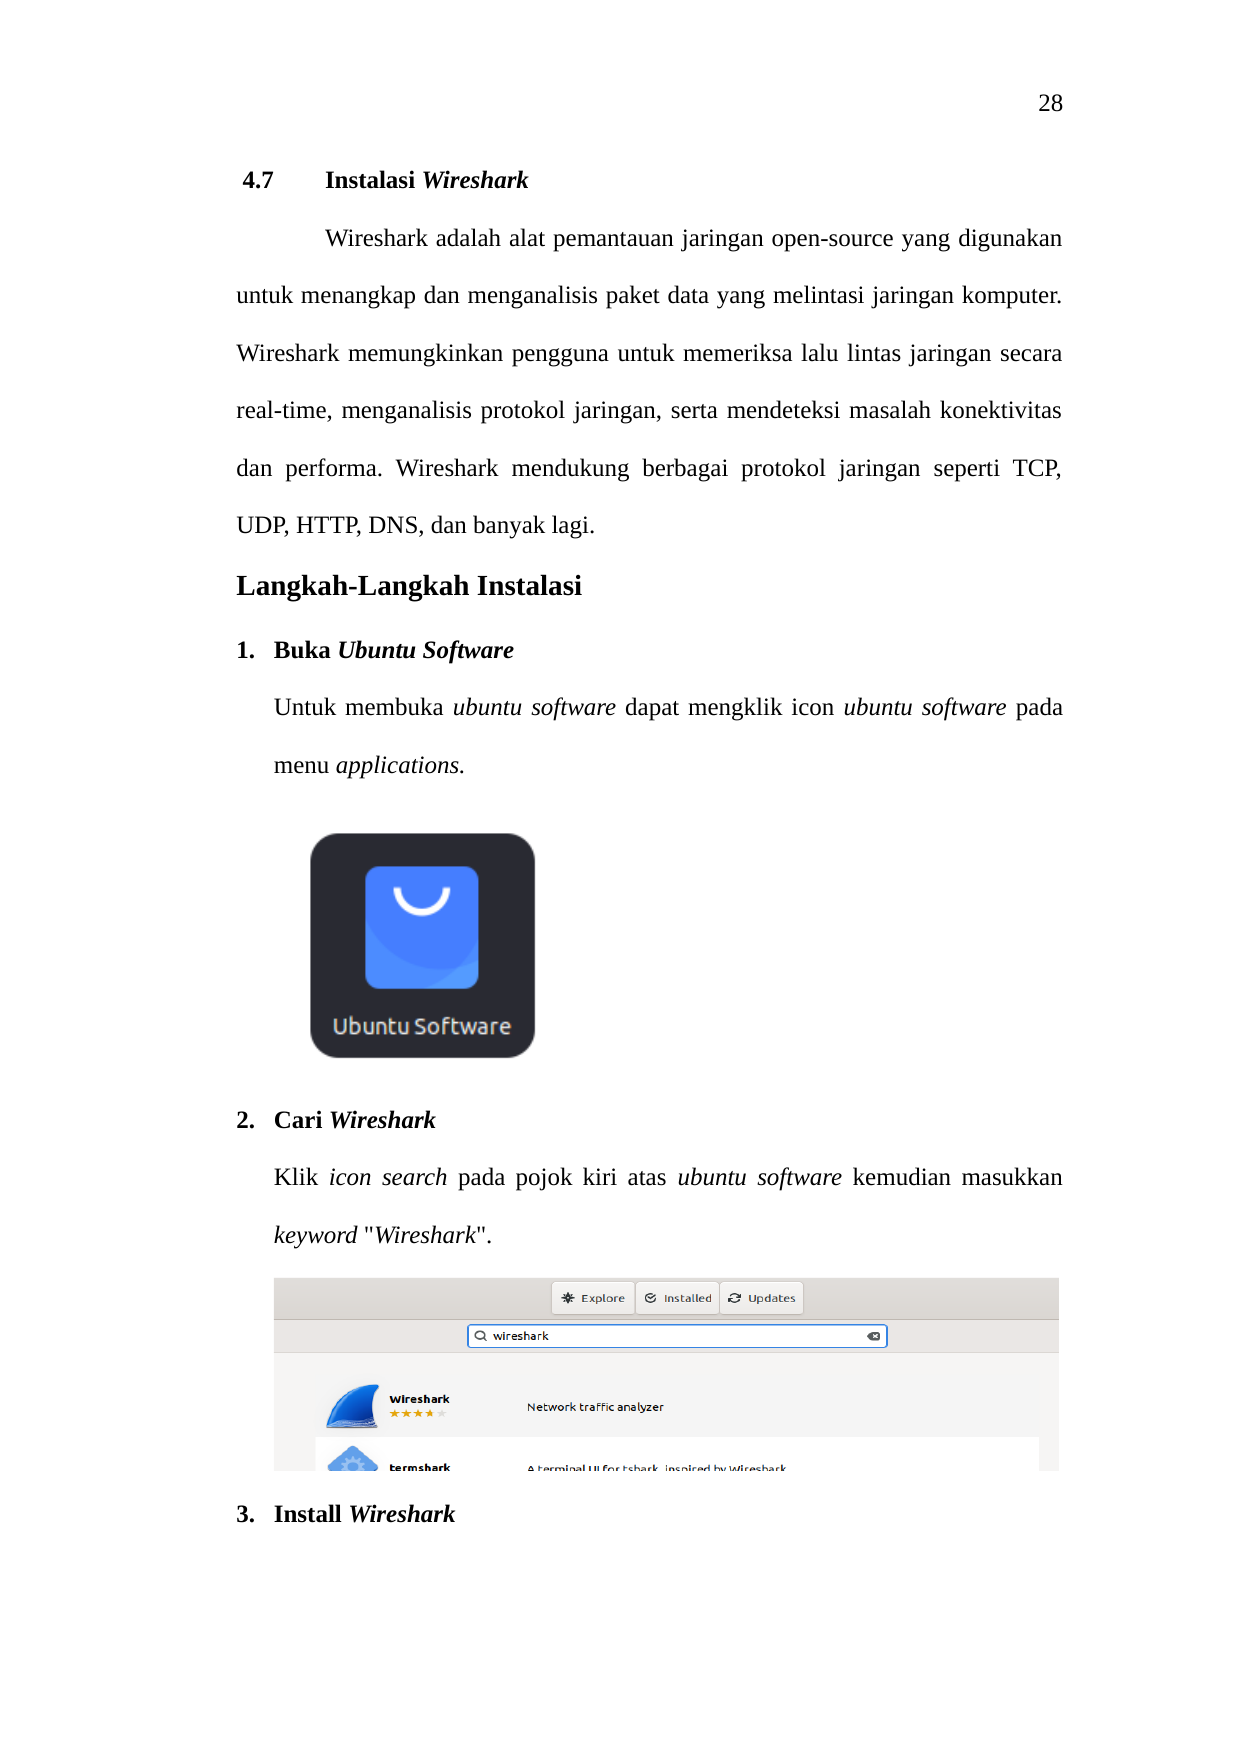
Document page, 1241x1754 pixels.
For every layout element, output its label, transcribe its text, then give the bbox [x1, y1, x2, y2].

list Buka Ubuntu Software [236, 635, 1063, 664]
text Langkah-Langkah Instalasi [236, 568, 1063, 601]
picture [273, 807, 576, 1077]
list Klik icon search pada pojok kiri atas ubuntu software kemudian masukkan keyword "Wireshark". [236, 1162, 1063, 1249]
subtitle Instalasi Wireshark [236, 165, 1063, 194]
list Cari Wireshark [236, 1105, 1063, 1134]
list Untuk membuka ubuntu software dapat mengklik icon ubuntu software pada menu applications. [236, 692, 1063, 779]
text Wireshark adalah alat pemantauan jaringan open-source yang digunakan untuk menangkap dan menganalisis paket data yang melintasi jaringan komputer. Wireshark memungkinkan pengguna untuk memeriksa lalu lintas jaringan secara real-time, menganalisis protokol jaringan, serta mendeteksi masalah konektivitas dan performa. Wireshark mendukung berbagai protokol jaringan seperti TCP, UDP, HTTP, DNS, dan banyak lagi. [236, 223, 1063, 539]
list Install Wireshark [236, 1499, 1063, 1528]
